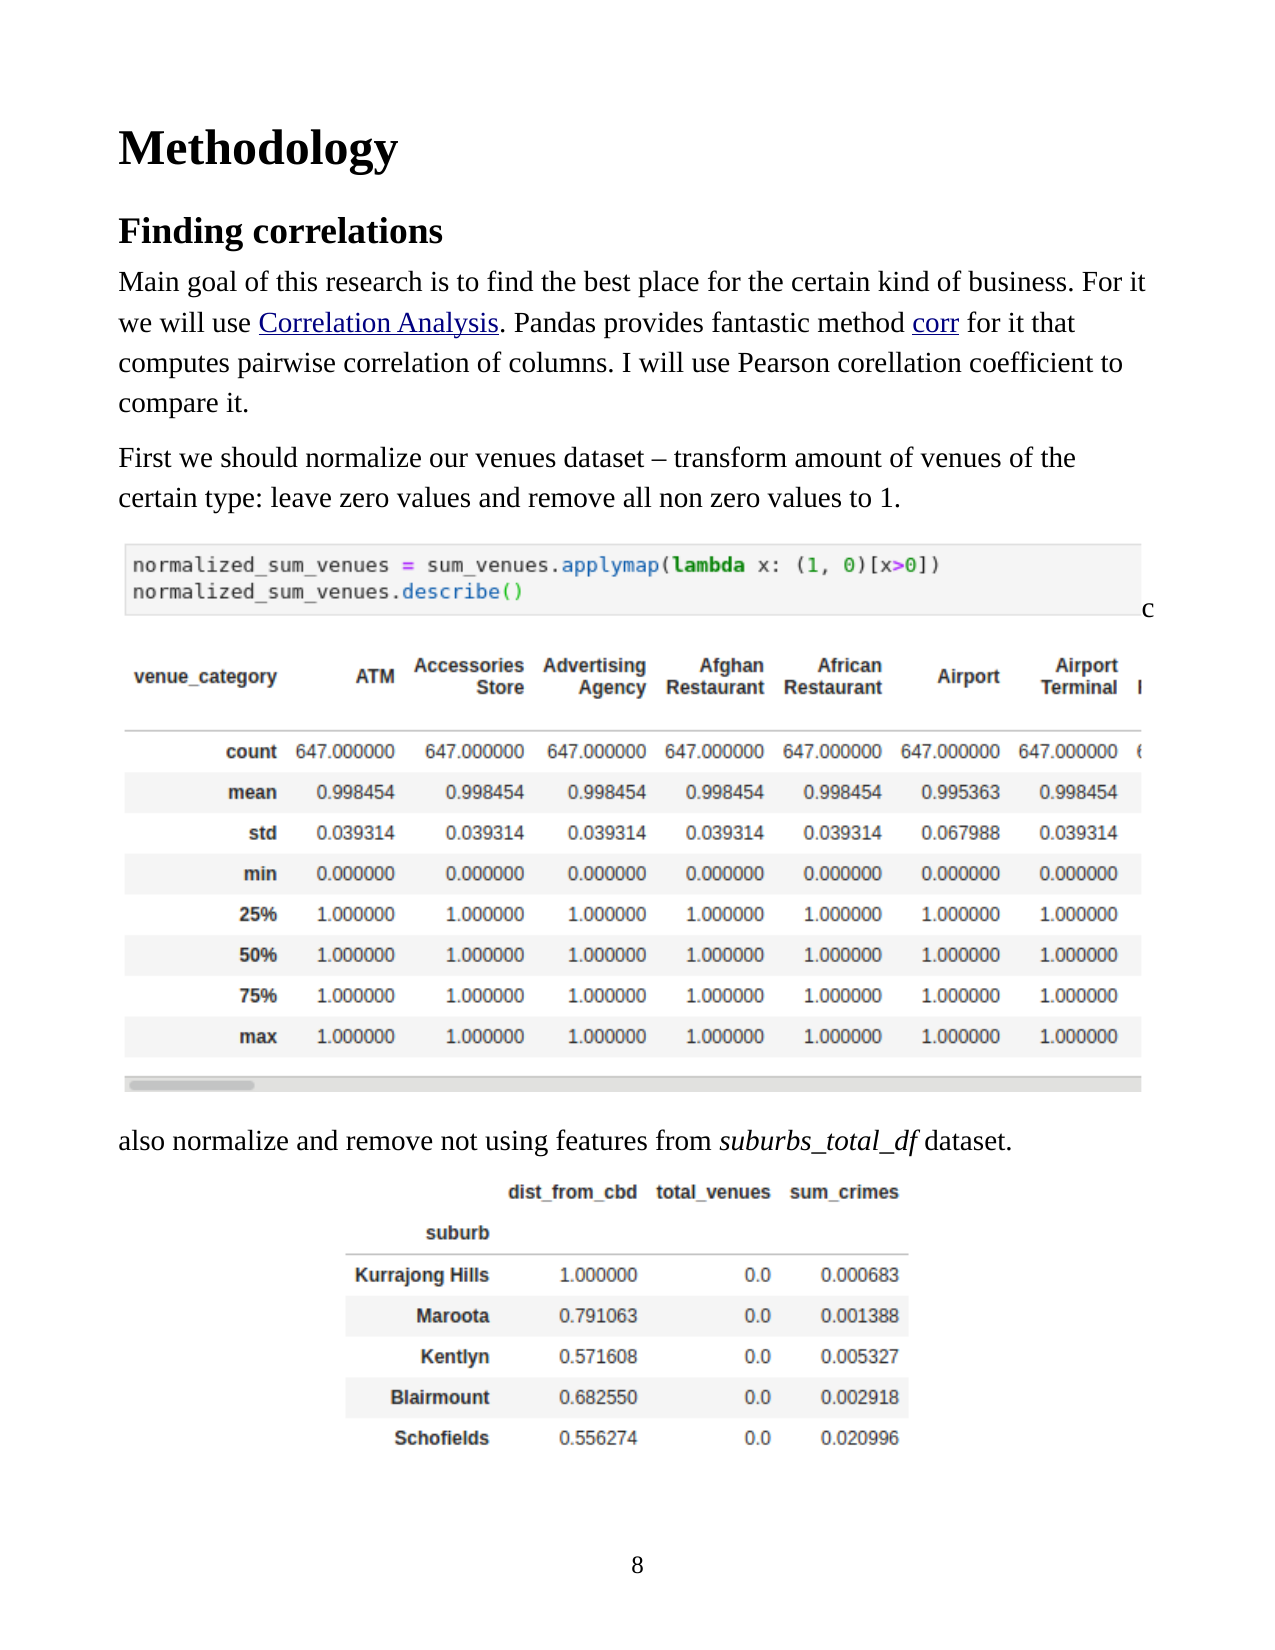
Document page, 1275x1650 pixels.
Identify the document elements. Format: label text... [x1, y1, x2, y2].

text Main goal of this research is to find the best place for the certain kind of business. For it we will use Correlation Analysis. Pandas provides fantastic method corr for it that computes pairwise correlation of columns. I will use Pearson corellation coefficient to compare it. [118, 264, 1157, 419]
picture [338, 1177, 937, 1467]
subtitle Methodology [118, 118, 1157, 176]
text also normalize and remove not using features from suburbs_total_df dataset. [118, 1083, 1157, 1157]
text First we should normalize our venues dataset – transform amount of venues of the certain type: leave zero values and remove all non zero values to 1. [118, 440, 1157, 514]
picture [115, 533, 1142, 1092]
text c [1142, 590, 1157, 623]
subtitle Finding correlations [118, 209, 1157, 252]
